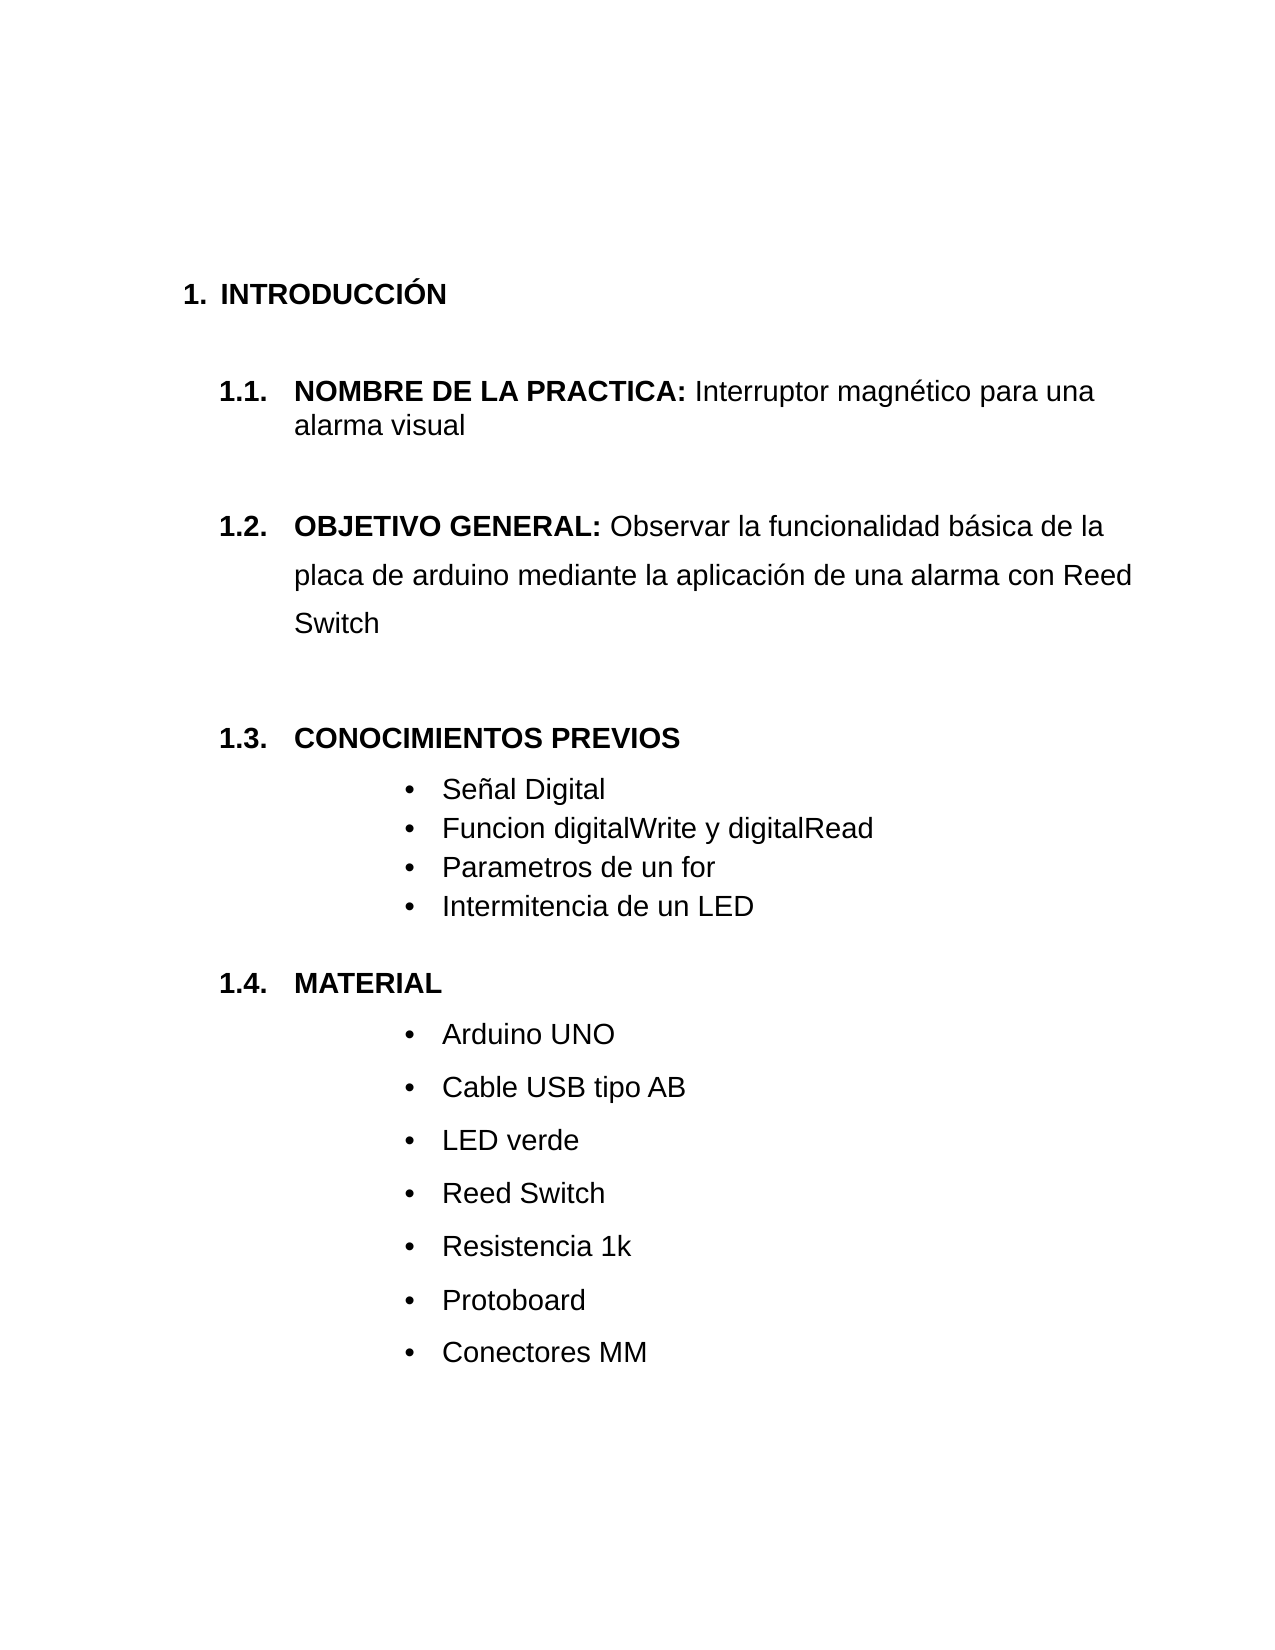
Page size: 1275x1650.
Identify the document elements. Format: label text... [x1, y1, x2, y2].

list Parametros de un for [442, 850, 1158, 883]
list OBJETIVO GENERAL: Observar la funcionalidad básica de la placa de arduino mediante la aplicación de una alarma con Reed Switch [219, 509, 1158, 640]
list Arduino UNO [404, 1017, 1158, 1051]
list Funcion digitalWrite y digitalRead [442, 811, 1158, 845]
list Cable USB tipo AB [442, 1070, 1158, 1104]
list Protoboard [404, 1282, 1158, 1316]
list LED verde [404, 1123, 1158, 1157]
list Reed Switch [442, 1176, 1158, 1210]
list Resistencia 1k [404, 1229, 1158, 1263]
list INTRODUCCIÓN [220, 277, 1158, 310]
list NOMBRE DE LA PRACTICA: Interruptor magnético para una alarma visual [219, 374, 1158, 441]
list Señal Digital [404, 772, 1158, 806]
list Conectores MM [442, 1336, 1158, 1369]
list Intermitencia de un LED [404, 888, 1158, 922]
list MATERIAL [294, 966, 1158, 999]
list CONOCIMIENTOS PREVIOS [294, 721, 1158, 754]
